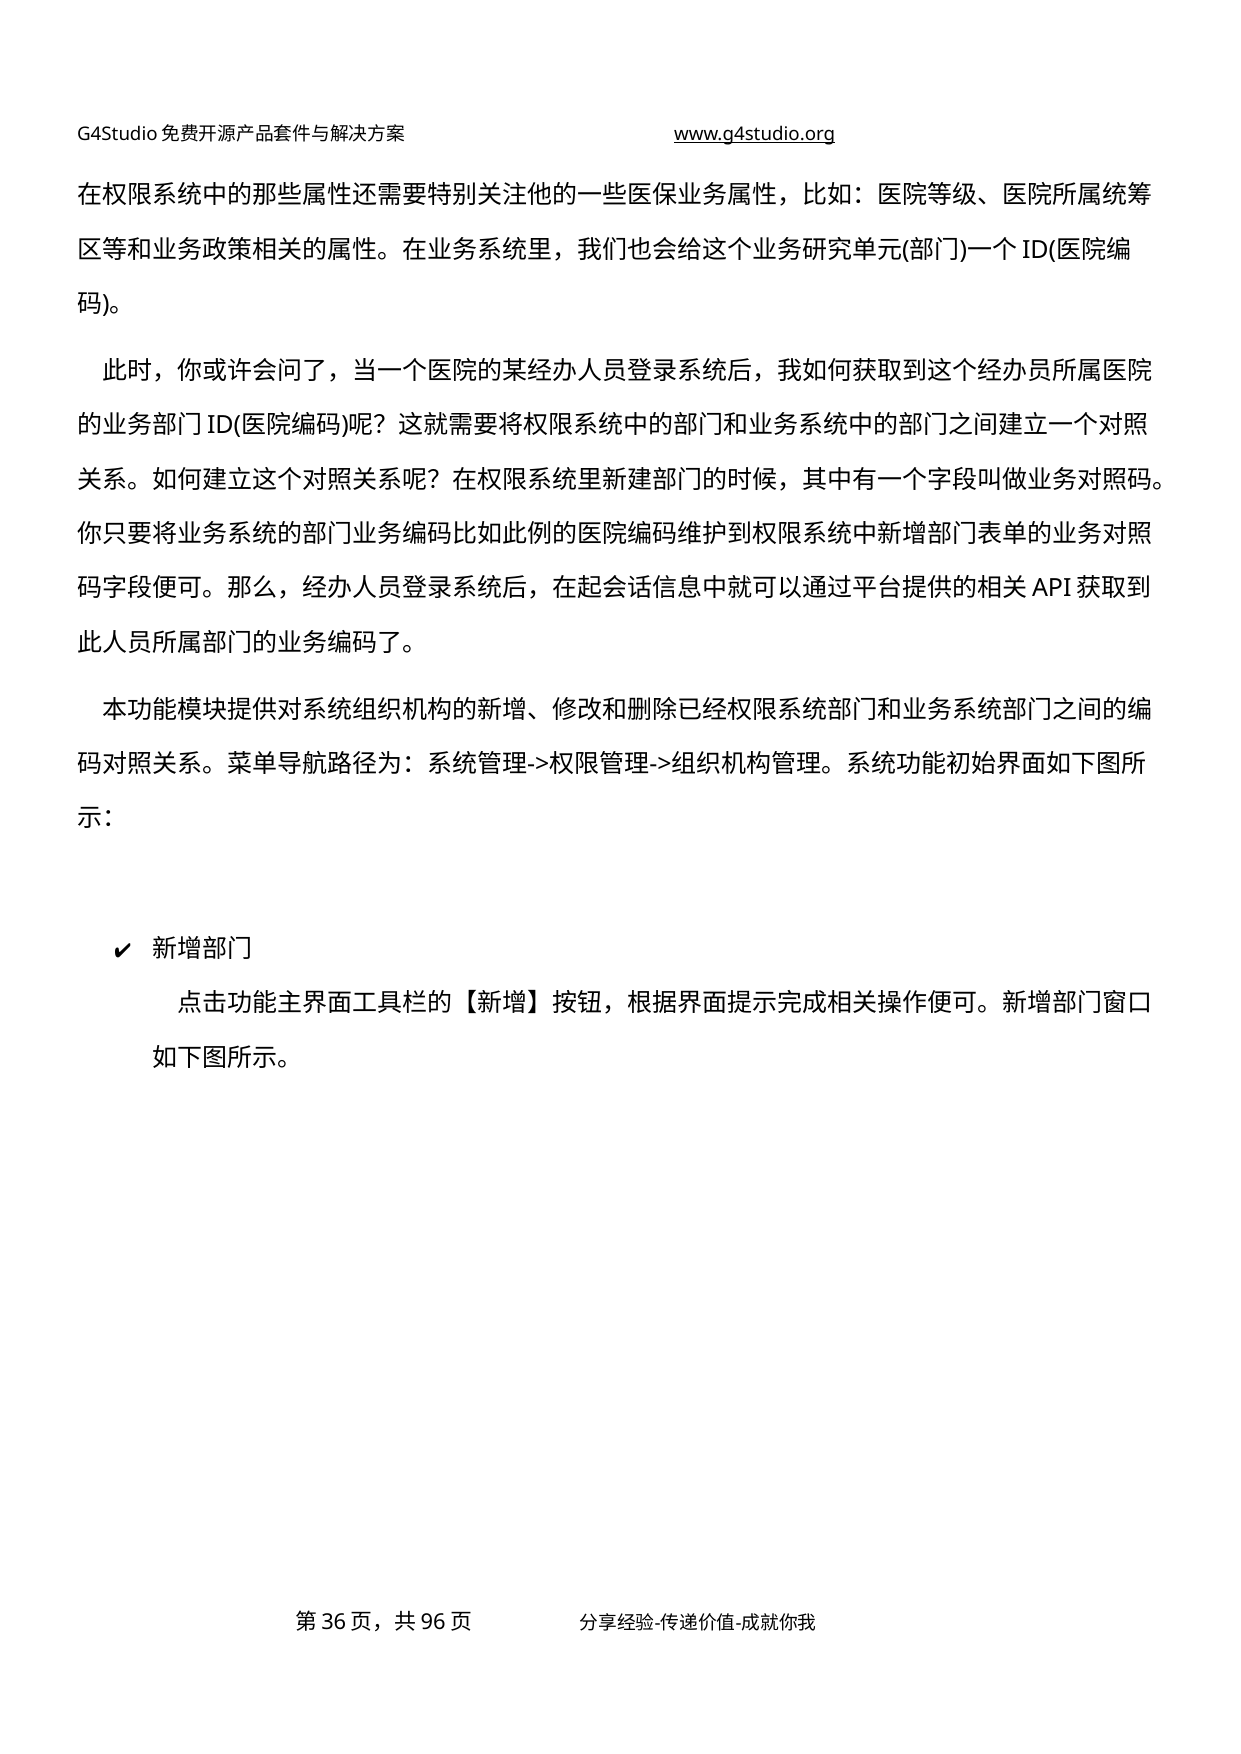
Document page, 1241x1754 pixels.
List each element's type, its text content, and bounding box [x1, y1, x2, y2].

text 本功能模块提供对系统组织机构的新增、修改和删除已经权限系统部门和业务系统部门之间的编码对照关系。菜单导航路径为：系统管理->权限管理->组织机构管理。系统功能初始界面如下图所示： [77, 689, 1163, 834]
text 在权限系统中的那些属性还需要特别关注他的一些医保业务属性，比如：医院等级、医院所属统筹区等和业务政策相关的属性。在业务系统里，我们也会给这个业务研究单元(部门)一个ID(医院编码)。 [77, 175, 1163, 320]
list 新增部门 点击功能主界面工具栏的【新增】按钮，根据界面提示完成相关操作便可。新增部门窗口如下图所示。 [114, 928, 1163, 1124]
text 此时，你或许会问了，当一个医院的某经办人员登录系统后，我如何获取到这个经办员所属医院的业务部门ID(医院编码)呢？这就需要将权限系统中的部门和业务系统中的部门之间建立一个对照关系。如何建立这个对照关系呢？在权限系统里新建部门的时候，其中有一个字段叫做业务对照码。你只要将业务系统的部门业务编码比如此例的医院编码维护到权限系统中新增部门表单的业务对照码字段便可。那么，经办人员登录系统后，在起会话信息中就可以通过平台提供的相关API获取到此人员所属部门的业务编码了。 [77, 350, 1163, 658]
